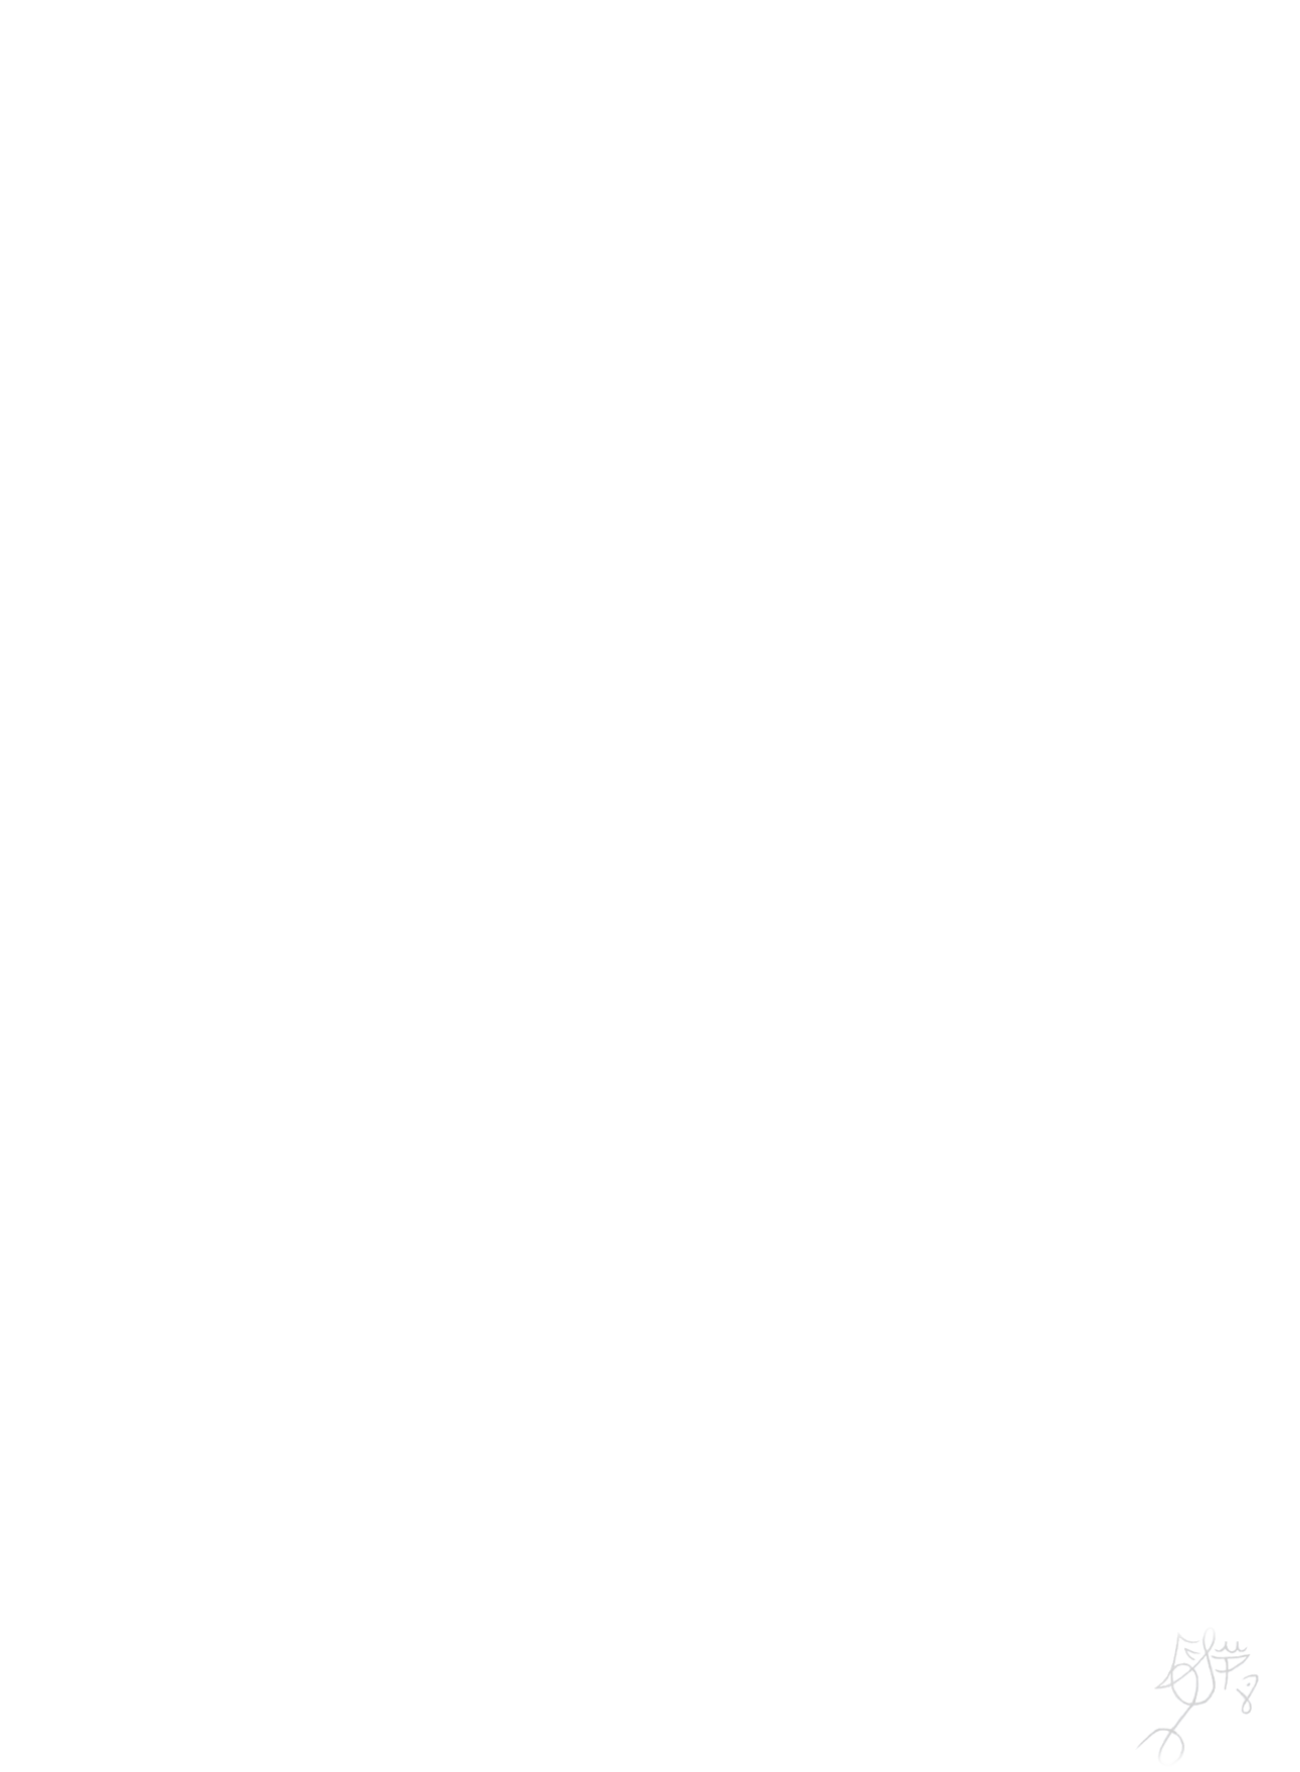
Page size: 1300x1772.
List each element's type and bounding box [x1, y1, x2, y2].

picture [1105, 1620, 1299, 1770]
